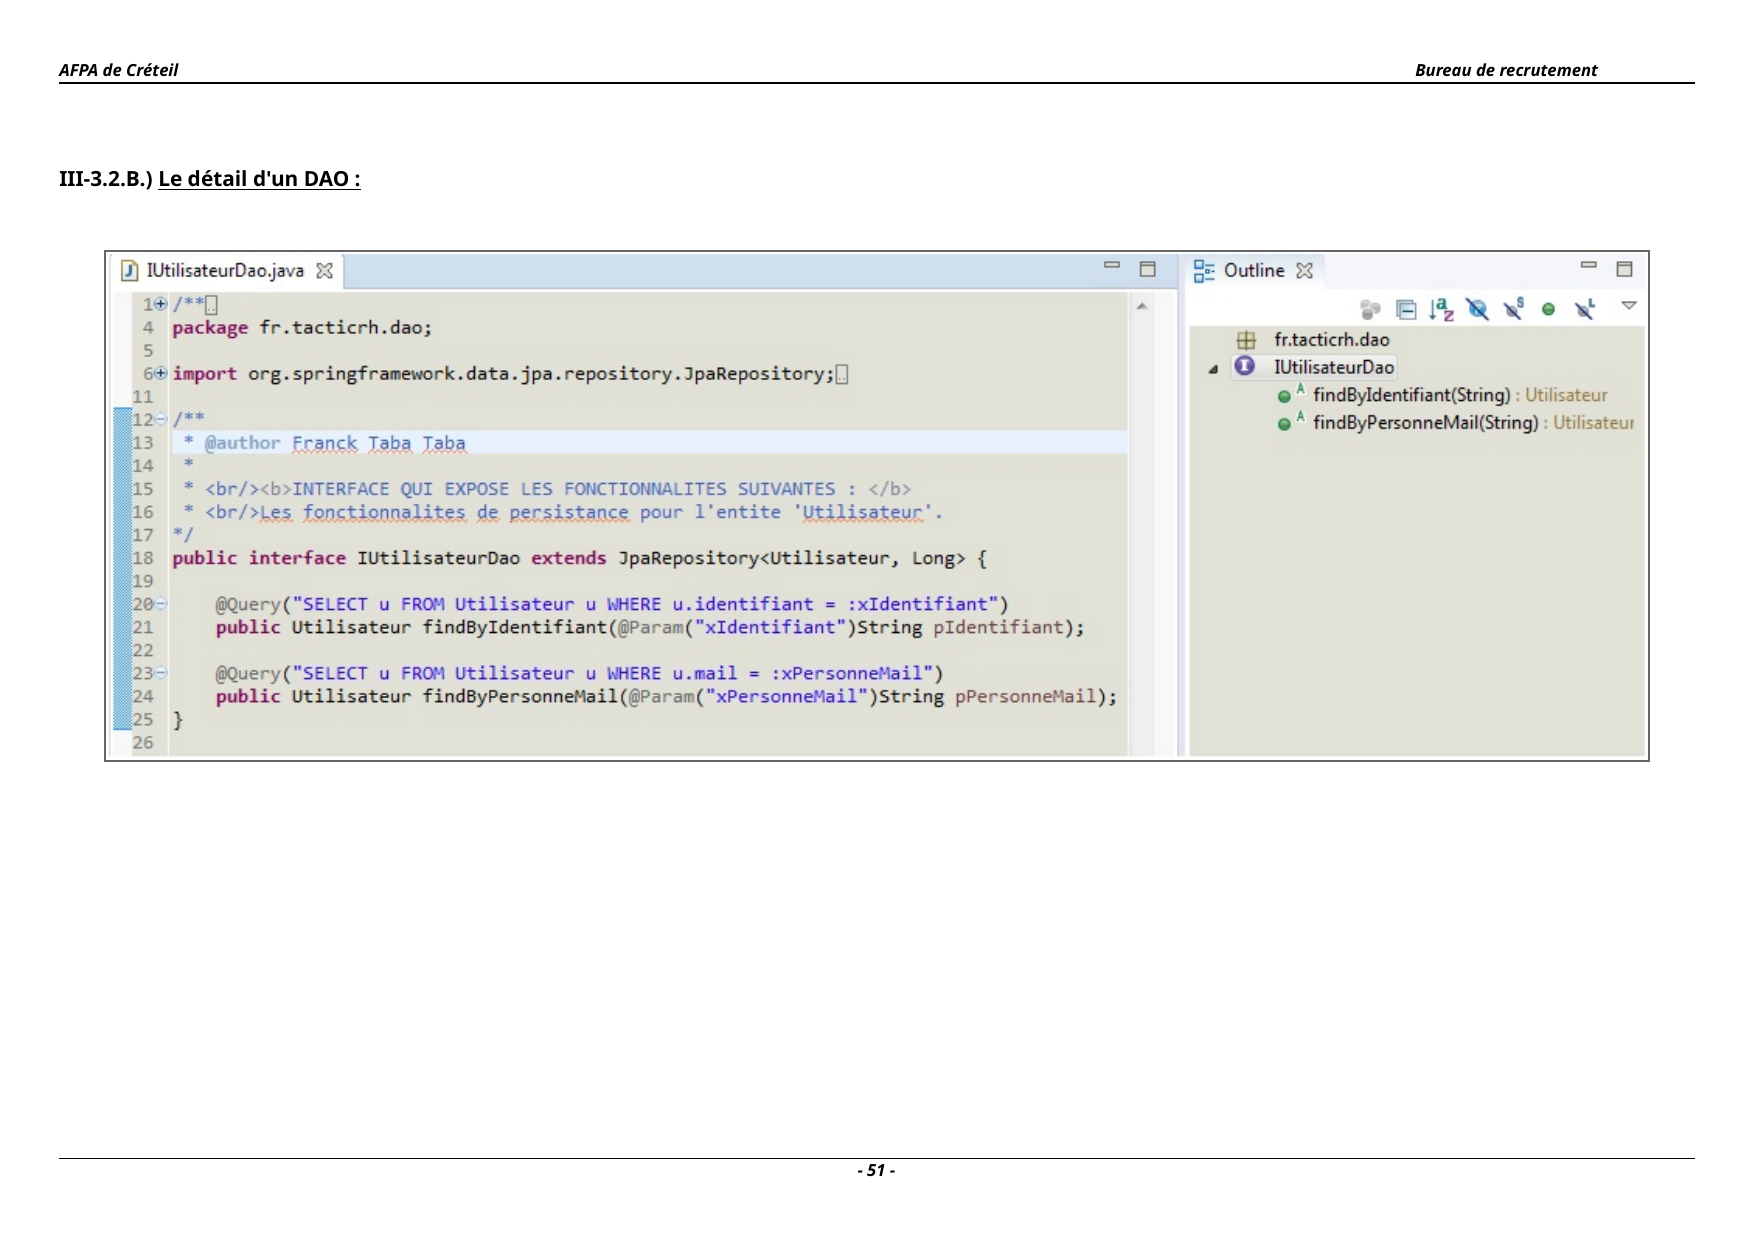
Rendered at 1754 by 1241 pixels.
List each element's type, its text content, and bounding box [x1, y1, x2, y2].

picture [109, 254, 1645, 758]
text III-3.2.B.) Le détail d'un DAO : [59, 164, 1695, 193]
